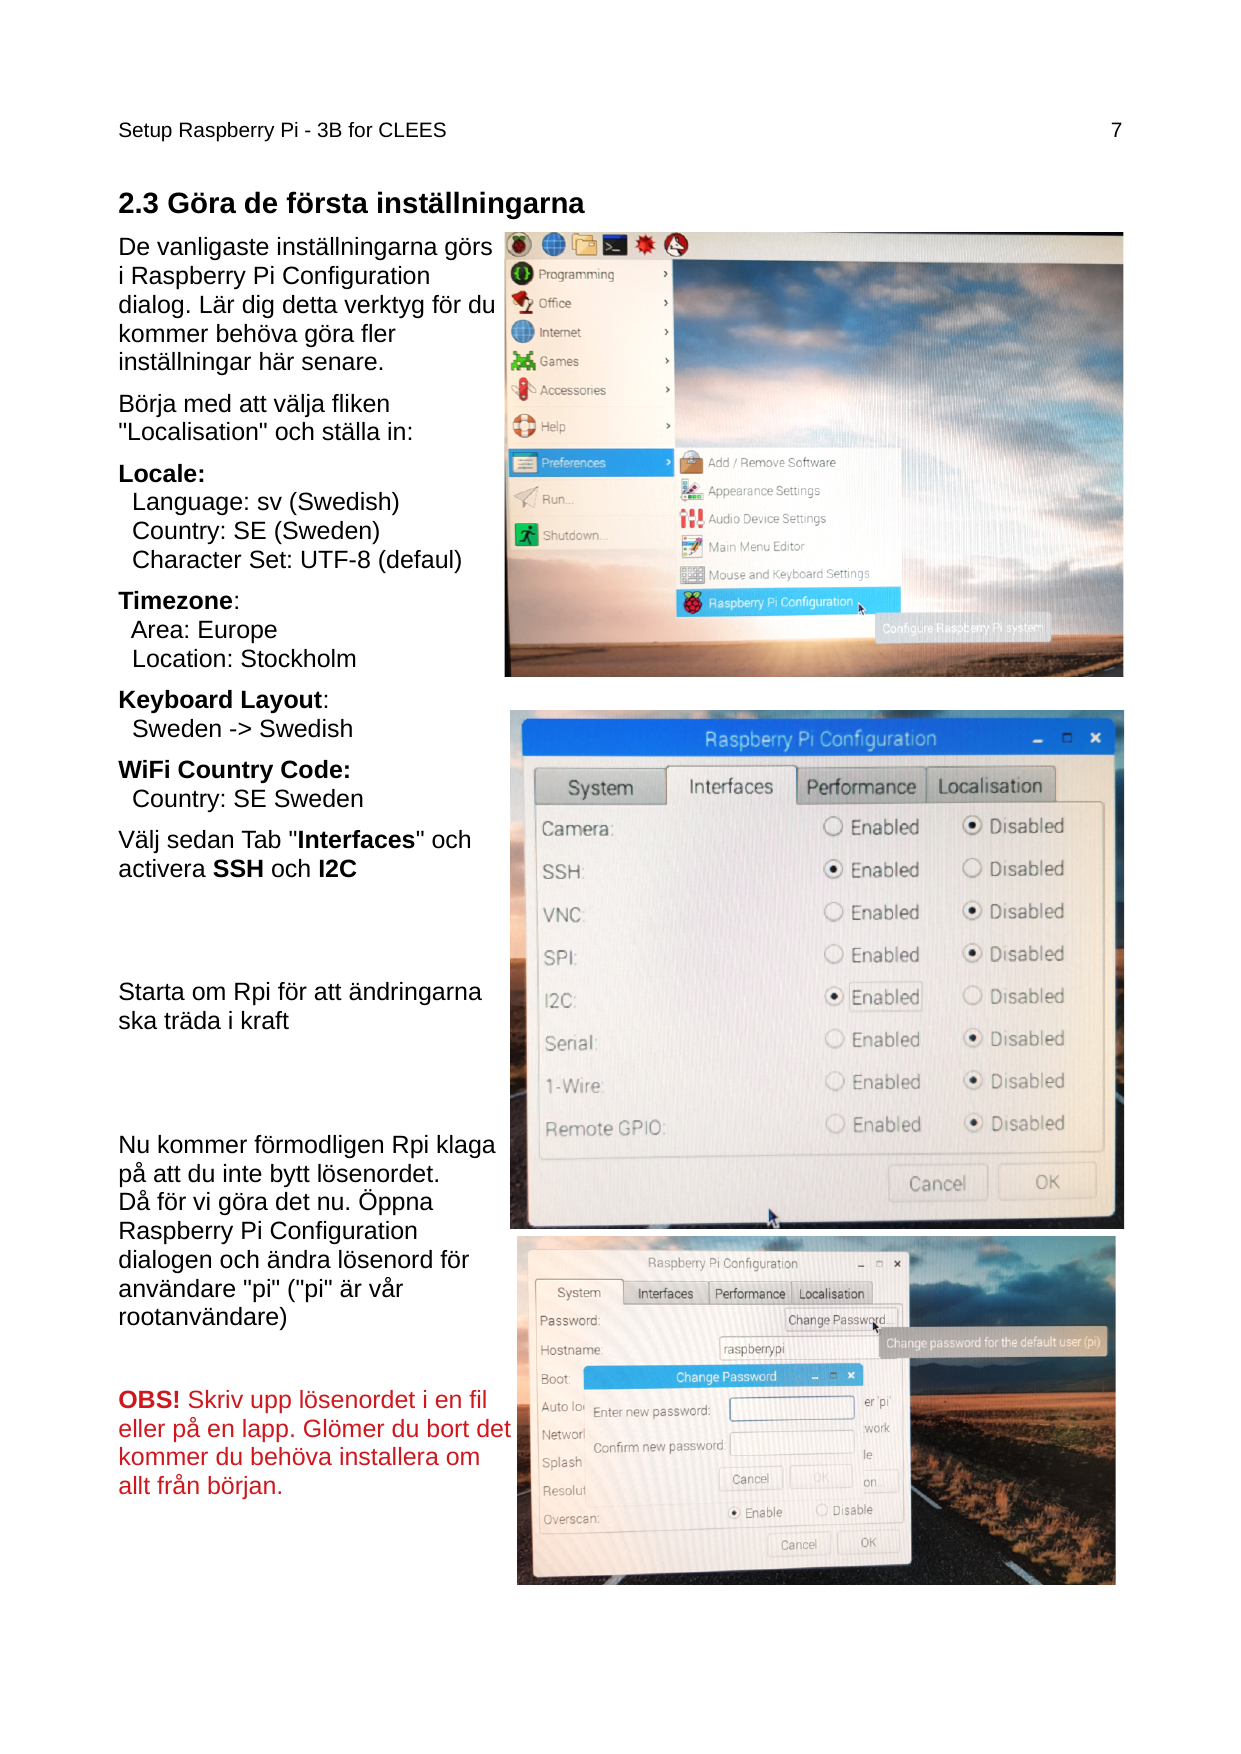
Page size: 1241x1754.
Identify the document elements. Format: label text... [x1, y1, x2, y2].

text Nu kommer förmodligen Rpi klaga på att du inte bytt lösenordet. Då för vi göra det nu. Öppna Raspberry Pi Configuration dialogen och ändra lösenord för användare "pi" ("pi" är vår rootanvändare) [118, 1130, 1122, 1331]
subtitle 2.3 Göra de första inställningarna [118, 186, 1122, 220]
text Börja med att välja fliken "Localisation" och ställa in: [118, 389, 504, 446]
text Keyboard Layout: Sweden -> Swedish [118, 685, 1122, 742]
picture [510, 710, 1125, 1229]
text Välj sedan Tab "Interfaces" och activera SSH och I2C [118, 825, 510, 882]
picture [517, 1236, 1116, 1585]
picture [504, 232, 1124, 677]
text OBS! Skriv upp lösenordet i en fil eller på en lapp. Glömer du bort det kommer du behöva installera om allt från början. [118, 1385, 517, 1500]
text Starta om Rpi för att ändringarna ska träda i kraft [118, 977, 510, 1035]
text Timezone: Area: Europe Location: Stockholm [118, 586, 504, 672]
text De vanligaste inställningarna görs i Raspberry Pi Configuration dialog. Lär dig detta verktyg för du kommer behöva göra fler inställningar här senare. [118, 232, 504, 376]
text WiFi Country Code: Country: SE Sweden [118, 755, 510, 812]
text Locale: Language: sv (Swedish) Country: SE (Sweden) Character Set: UTF-8 (defaul) [118, 459, 504, 574]
